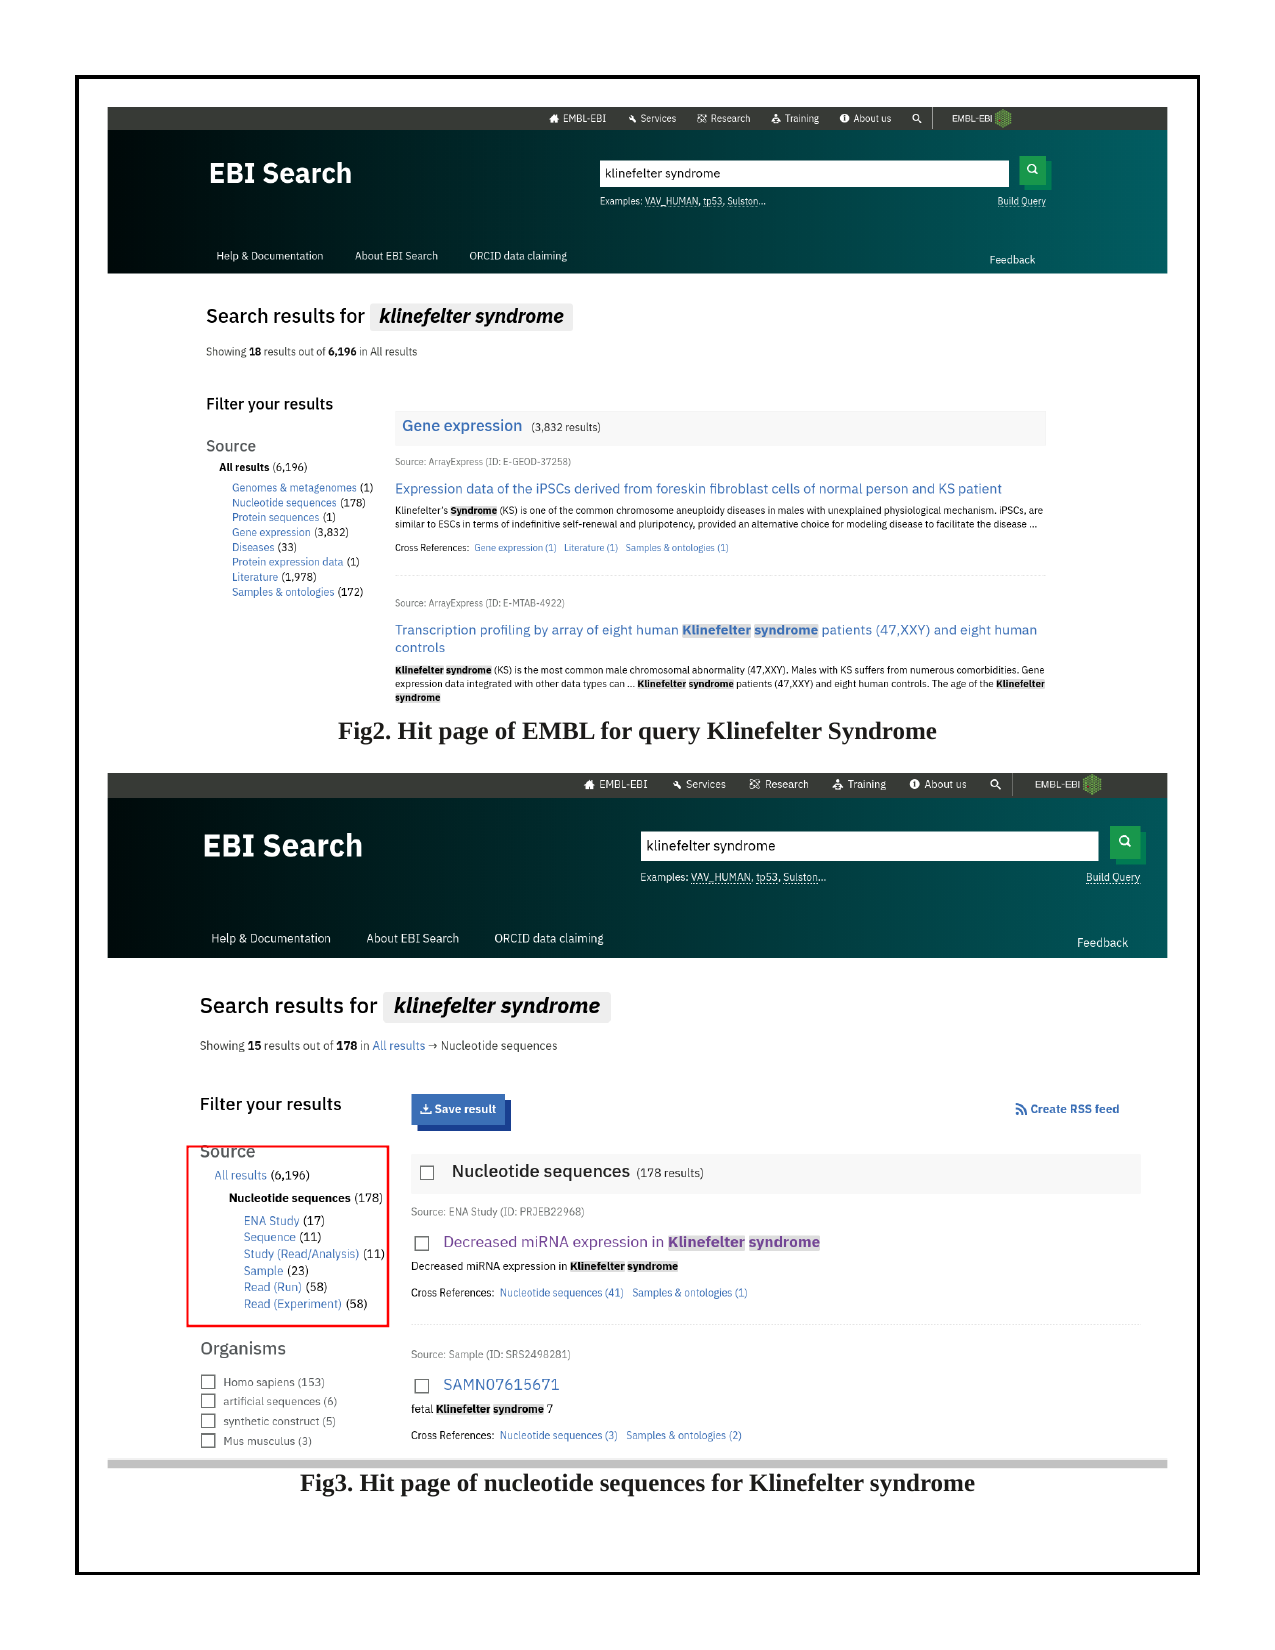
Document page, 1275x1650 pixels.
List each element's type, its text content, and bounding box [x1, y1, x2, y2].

picture [107, 107, 1168, 717]
text Fig3. Hit page of nucleotide sequences for Klinefelter syndrome [108, 1469, 1167, 1497]
text Fig2. Hit page of EMBL for query Klinefelter Syndrome [108, 717, 1167, 745]
picture [107, 773, 1168, 1469]
